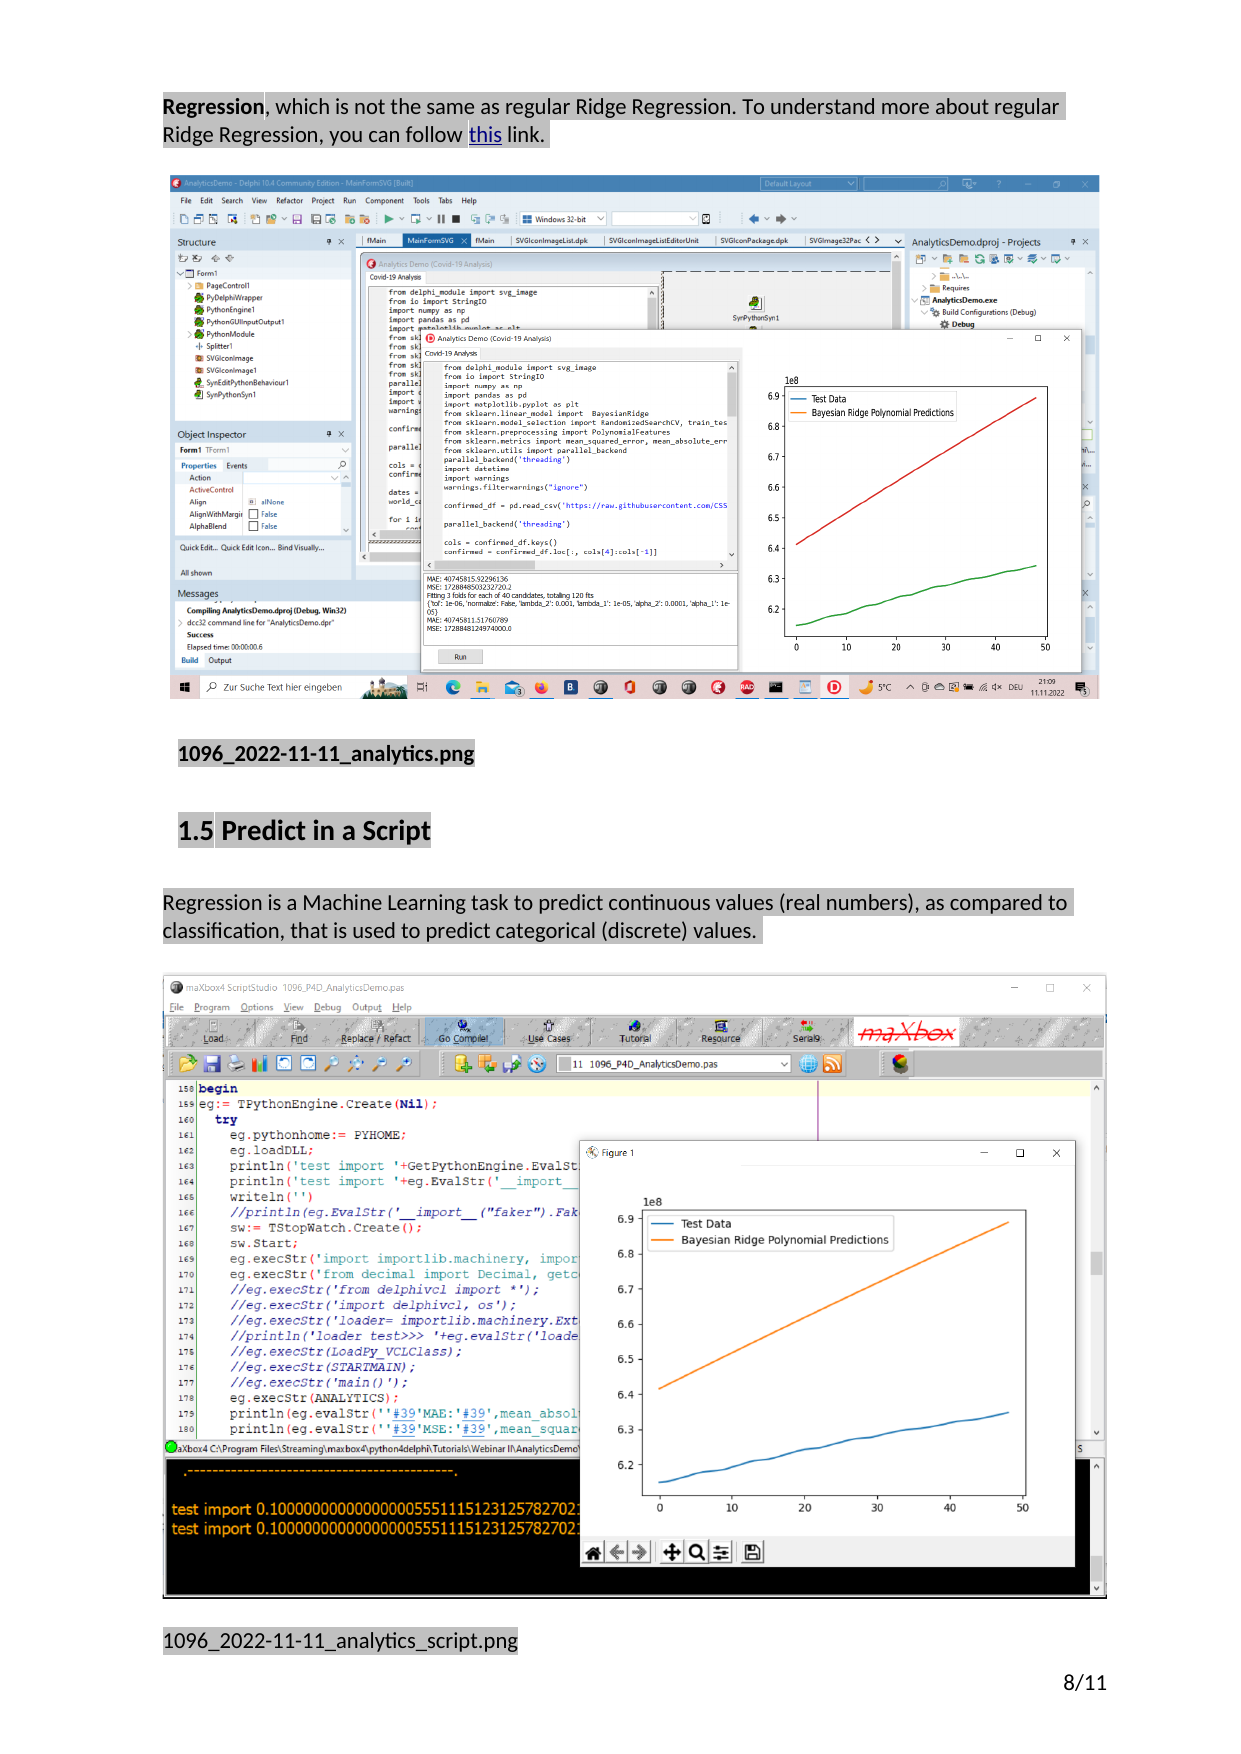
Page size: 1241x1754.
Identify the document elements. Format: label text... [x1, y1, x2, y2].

subtitle Predict in a Script [215, 812, 1107, 848]
text 1096_2022-11-11_analytics.png [177, 739, 1107, 767]
text Regression is a Machine Learning task to predict continuous values (real numbers), as compared to classification, that is used to predict categorical (discrete) values. [162, 888, 1107, 944]
picture [170, 175, 1100, 699]
text Regression, which is not the same as regular Ridge Regression. To understand more about regular Ridge Regression, you can follow this link. [162, 92, 1107, 148]
text 1096_2022-11-11_analytics_script.png [162, 1627, 1107, 1655]
picture [162, 972, 1107, 1599]
